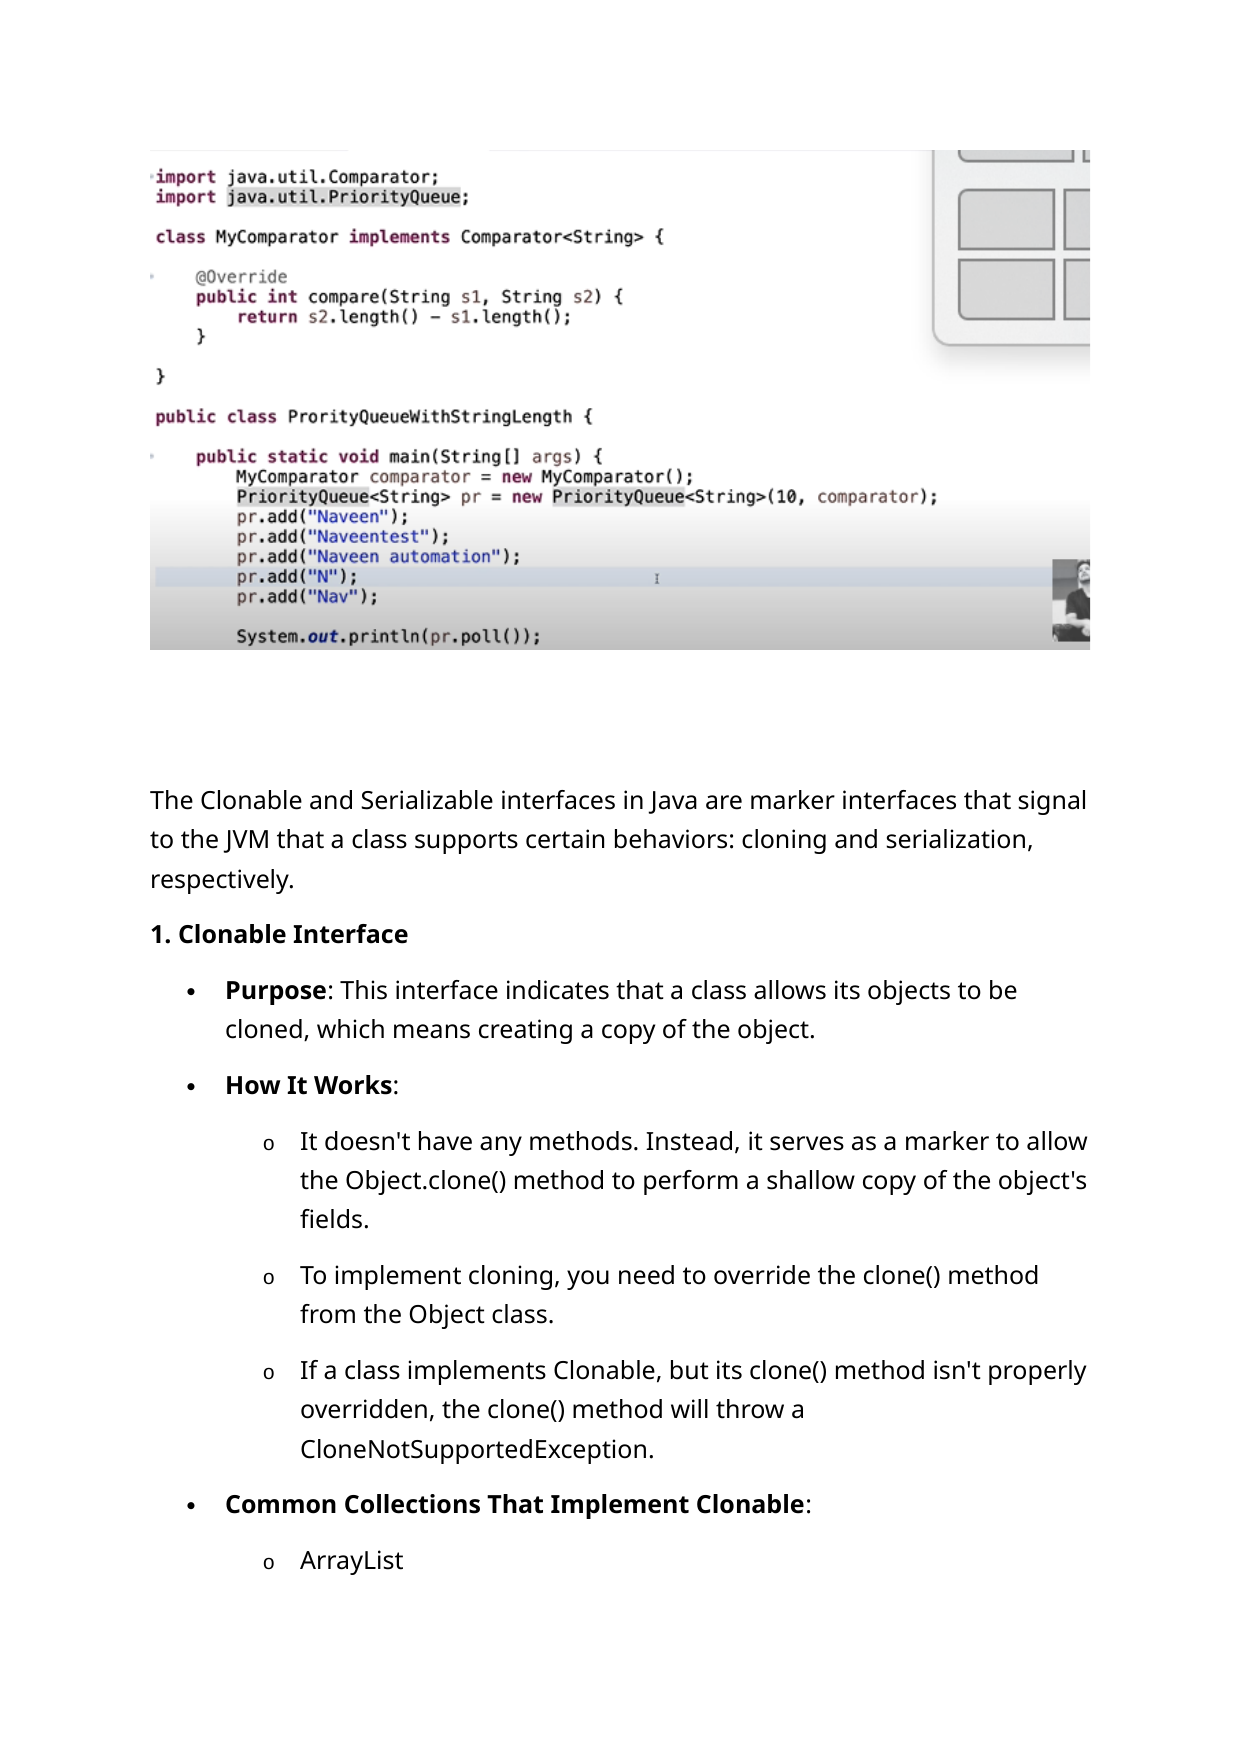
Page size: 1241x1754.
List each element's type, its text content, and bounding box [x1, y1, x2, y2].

list If a class implements Clonable, but its clone() method isn't properly overridden, the clone() method will throw a CloneNotSupportedException. [262, 1353, 1090, 1465]
list To implement cloning, you need to override the clone() method from the Object class. [262, 1258, 1090, 1331]
text The Clonable and Serializable interfaces in Java are marker interfaces that signal to the JVM that a class supports certain behaviors: cloning and serialization, respectively. [150, 783, 1090, 895]
list How It Works: [187, 1068, 1090, 1102]
text 1. Clonable Interface [150, 917, 1090, 951]
list Purpose: This interface indicates that a class allows its objects to be cloned, which means creating a copy of the object. [187, 973, 1090, 1046]
list Common Collections That Implement Clonable: [187, 1487, 1090, 1521]
list ArrayList [262, 1543, 1090, 1577]
list It doesn't have any methods. Instead, it serves as a marker to allow the Object.clone() method to perform a shallow copy of the object's fields. [262, 1124, 1090, 1236]
